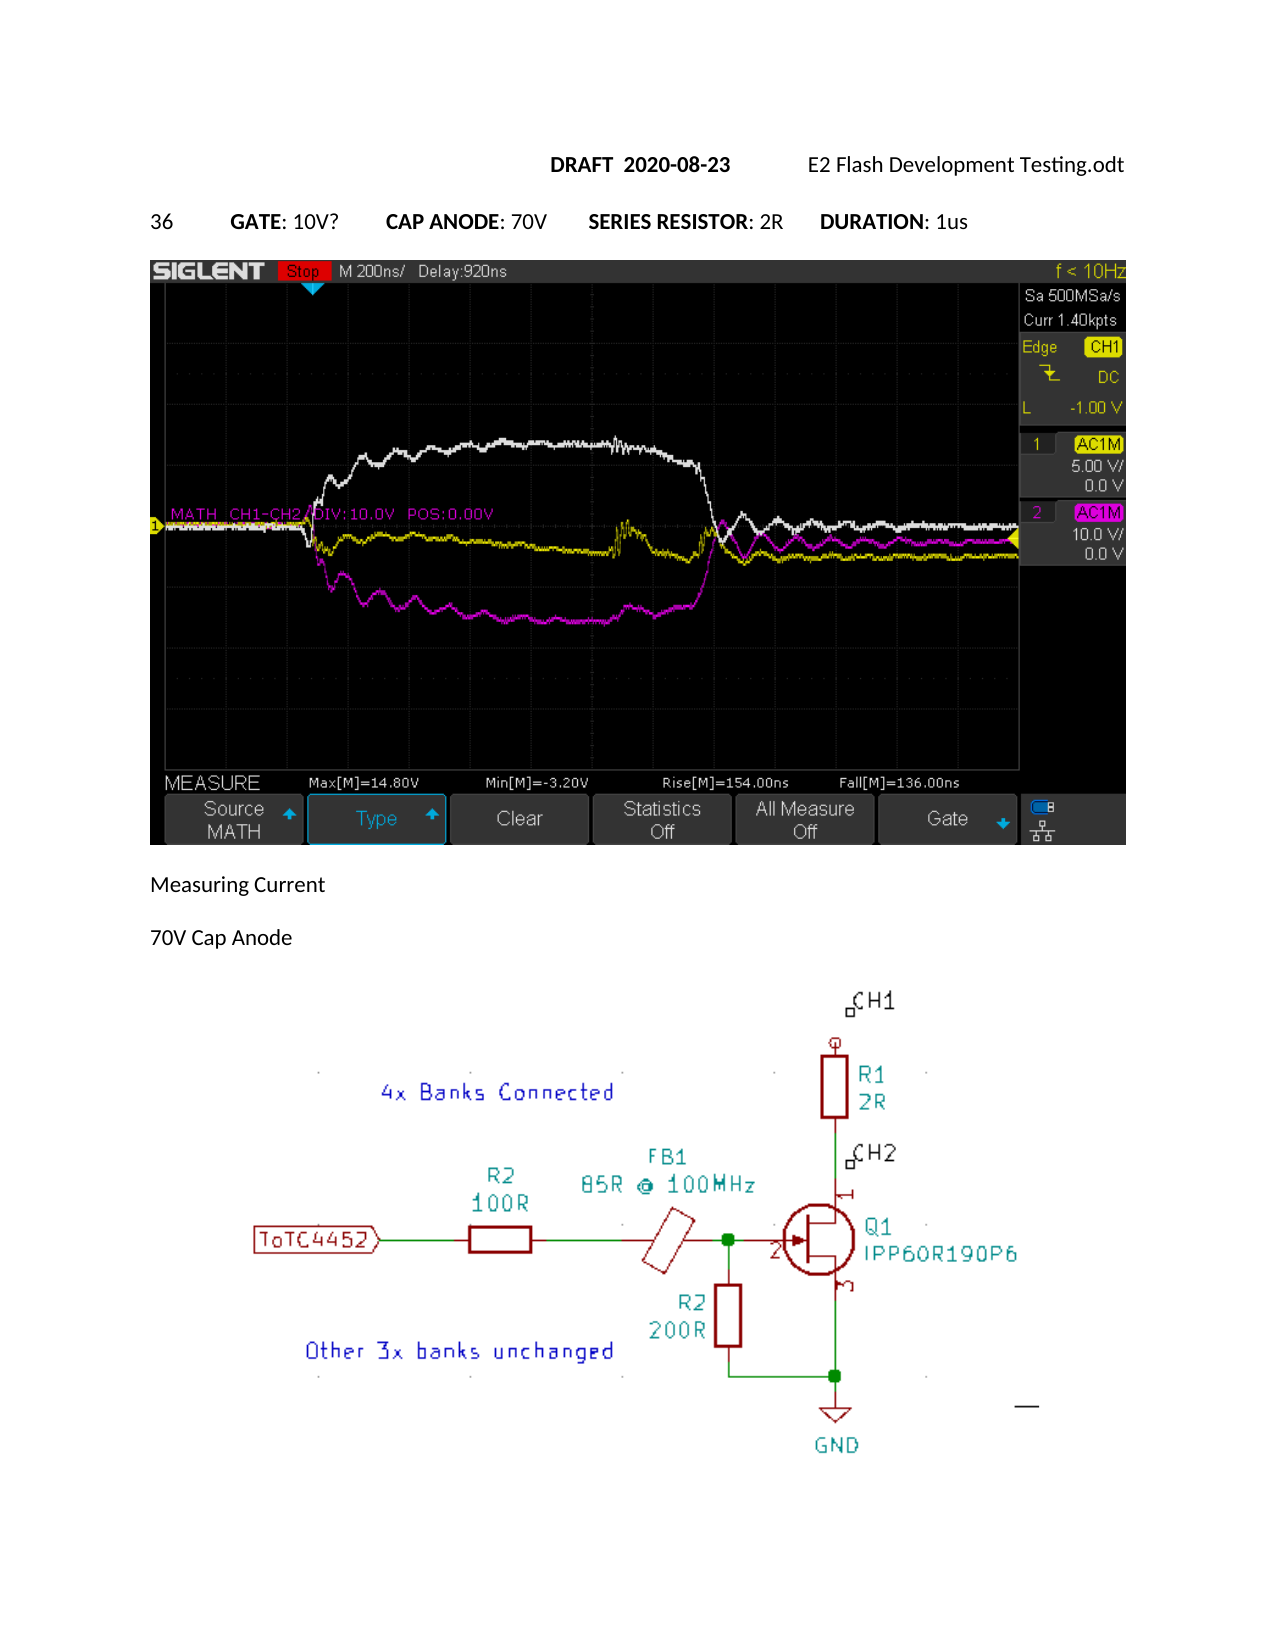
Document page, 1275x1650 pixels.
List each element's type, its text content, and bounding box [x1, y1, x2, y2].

text 36 GATE: 10V? CAP ANODE: 70V SERIES RESISTOR: 2R DURATION: 1us [150, 207, 1125, 236]
picture [236, 976, 1040, 1472]
text Measuring Current [150, 870, 1125, 898]
picture [309, 796, 444, 843]
picture [150, 260, 1126, 845]
text 70V Cap Anode [150, 923, 1125, 951]
